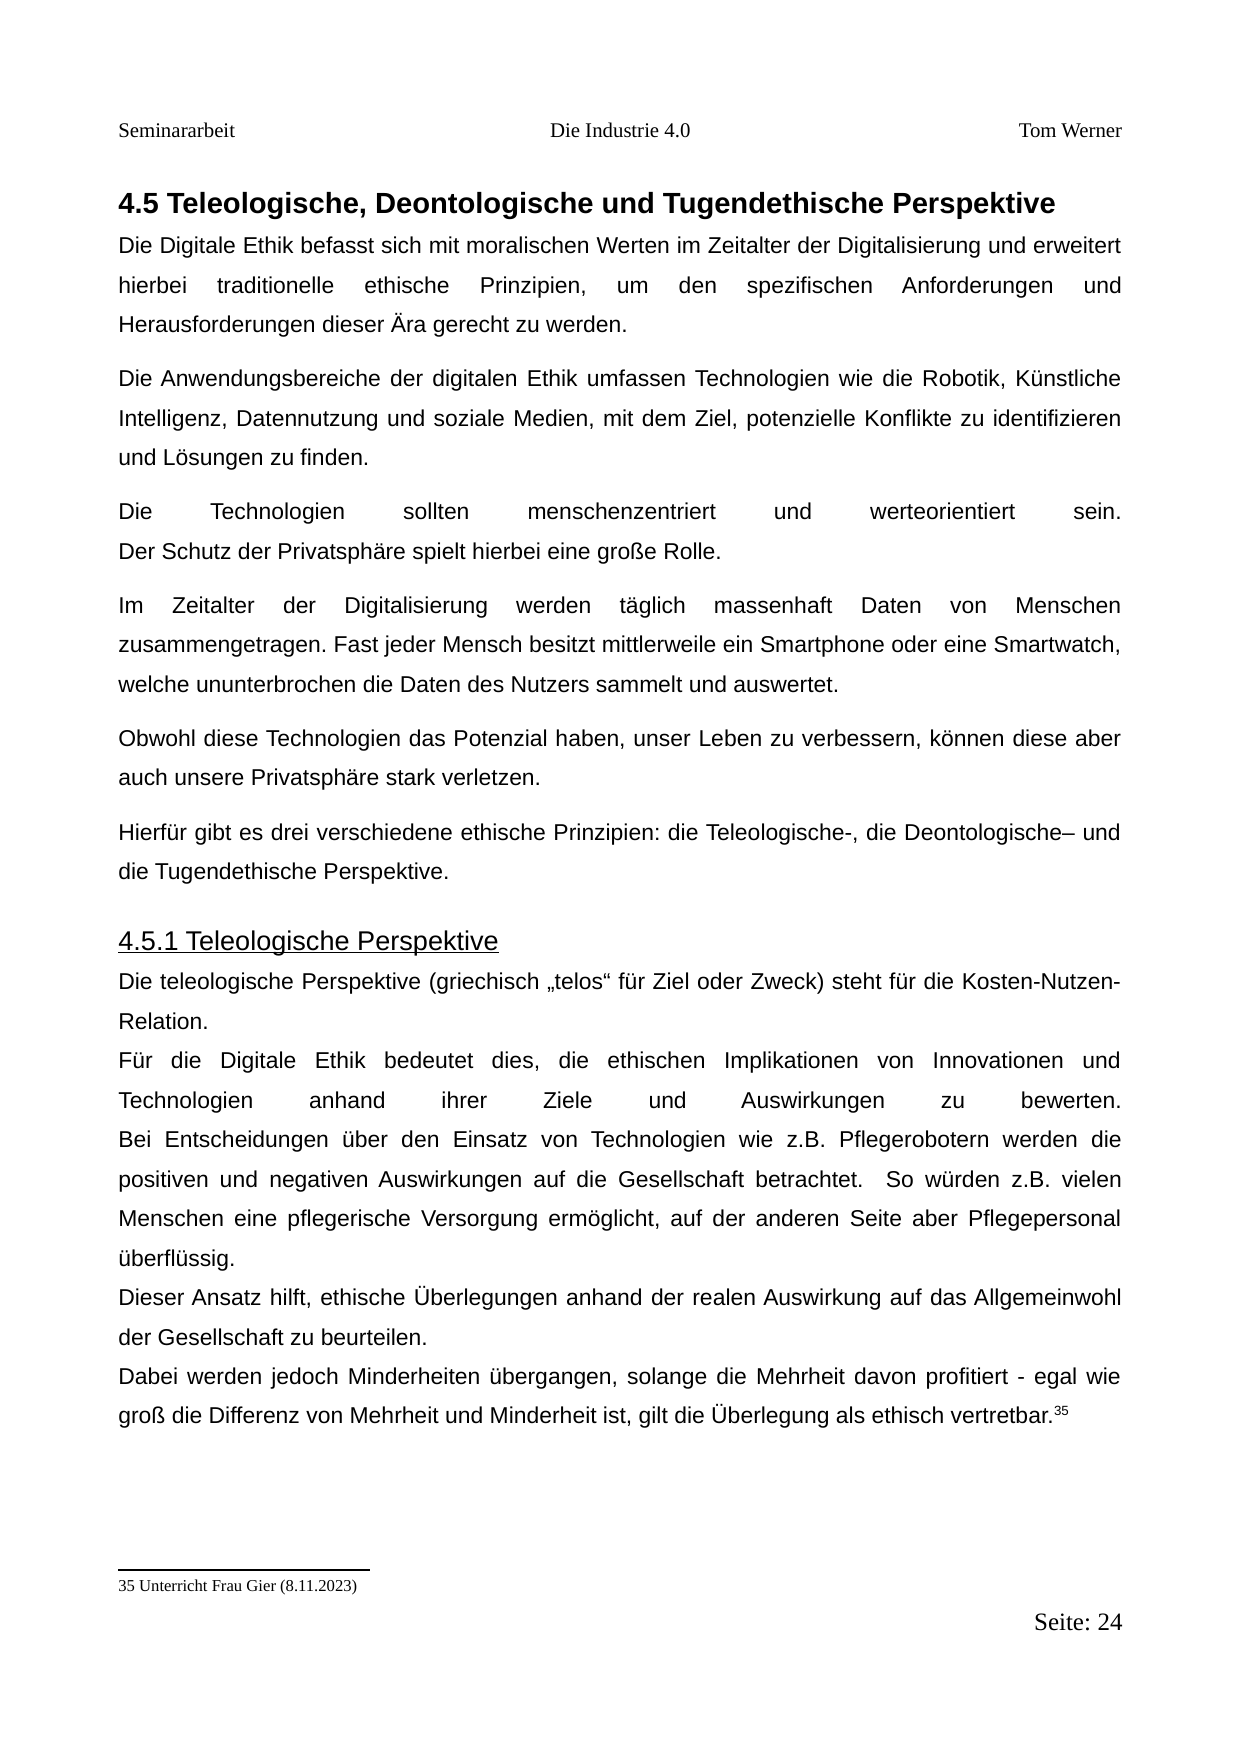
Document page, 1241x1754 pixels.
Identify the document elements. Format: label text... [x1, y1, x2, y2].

text Die Technologien sollten menschenzentriert und werteorientiert sein. Der Schutz der Privatsphäre spielt hierbei eine große Rolle. [118, 498, 1122, 564]
text Die teleologische Perspektive (griechisch „telos“ für Ziel oder Zweck) steht für die Kosten-Nutzen-Relation. Für die Digitale Ethik bedeutet dies, die ethischen Implikationen von Innovationen und Technologien anhand ihrer Ziele und Auswirkungen zu bewerten. Bei Entscheidungen über den Einsatz von Technologien wie z.B. Pflegerobotern werden die positiven und negativen Auswirkungen auf die Gesellschaft betrachtet. So würden z.B. vielen Menschen eine pflegerische Versorgung ermöglicht, auf der anderen Seite aber Pflegepersonal überflüssig. Dieser Ansatz hilft, ethische Überlegungen anhand der realen Auswirkung auf das Allgemeinwohl der Gesellschaft zu beurteilen. Dabei werden jedoch Minderheiten übergangen, solange die Mehrheit davon profitiert - egal wie groß die Differenz von Mehrheit und Minderheit ist, gilt die Überlegung als ethisch vertretbar. [118, 968, 1122, 1429]
subtitle 4.5.1 Teleologische Perspektive [118, 924, 1122, 956]
text Die Digitale Ethik befasst sich mit moralischen Werten im Zeitalter der Digitalisierung und erweitert hierbei traditionelle ethische Prinzipien, um den spezifischen Anforderungen und Herausforderungen dieser Ära gerecht zu werden. [118, 232, 1122, 338]
subtitle 4.5 Teleologische, Deontologische und Tugendethische Perspektive [118, 186, 1122, 220]
text Die Anwendungsbereiche der digitalen Ethik umfassen Technologien wie die Robotik, Künstliche Intelligenz, Datennutzung und soziale Medien, mit dem Ziel, potenzielle Konflikte zu identifizieren und Lösungen zu finden. [118, 365, 1122, 471]
text Obwohl diese Technologien das Potenzial haben, unser Leben zu verbessern, können diese aber auch unsere Privatsphäre stark verletzen. [118, 725, 1122, 791]
text Hierfür gibt es drei verschiedene ethische Prinzipien: die Teleologische-, die Deontologische– und die Tugendethische Perspektive. [118, 818, 1122, 884]
text Im Zeitalter der Digitalisierung werden täglich massenhaft Daten von Menschen zusammengetragen. Fast jeder Mensch besitzt mittlerweile ein Smartphone oder eine Smartwatch, welche ununterbrochen die Daten des Nutzers sammelt und auswertet. [118, 592, 1122, 697]
text Unterricht Frau Gier (8.11.2023) [118, 1576, 1122, 1595]
